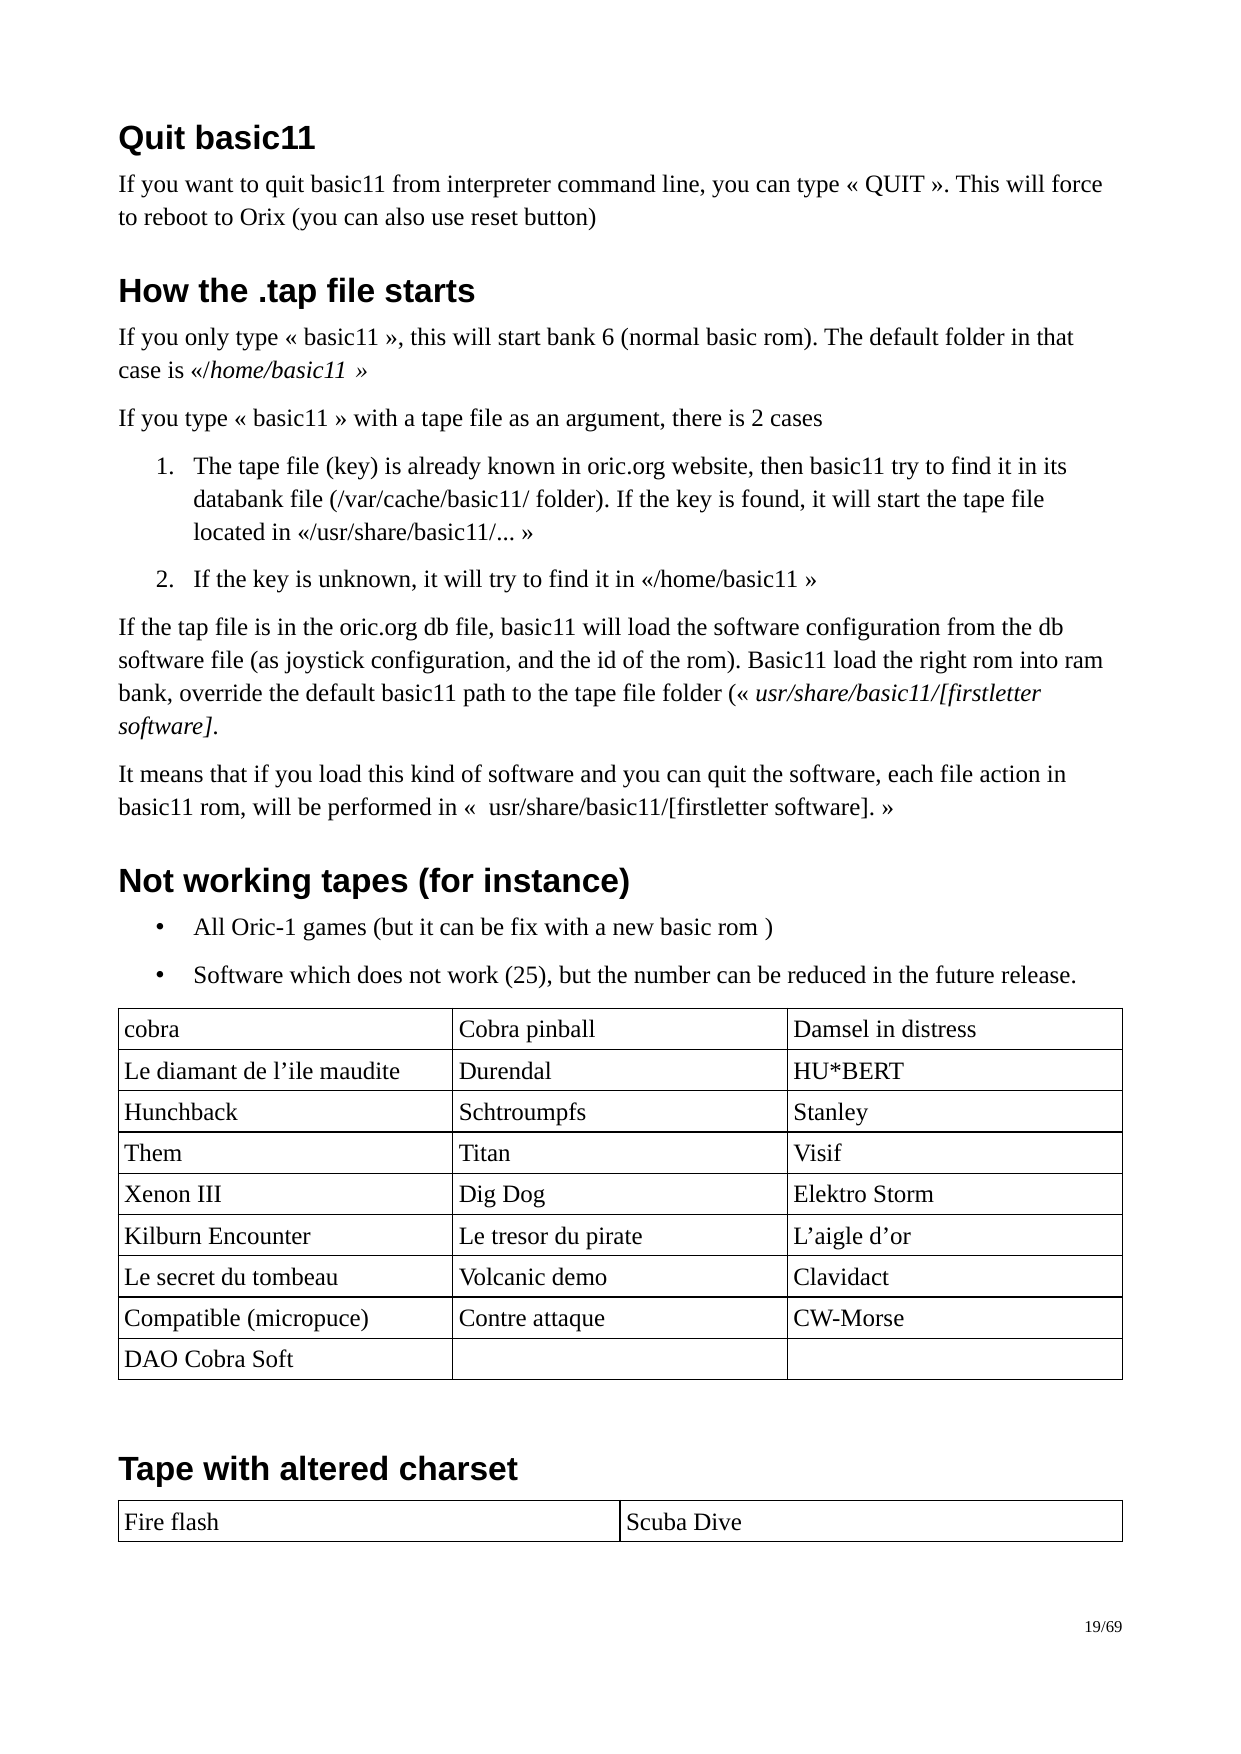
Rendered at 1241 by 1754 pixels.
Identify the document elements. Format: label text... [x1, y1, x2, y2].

table_header Cobra pinball [453, 1009, 787, 1049]
text If you only type « basic11 », this will start bank 6 (normal basic rom). The default folder in that case is «/home/basic11 » [118, 322, 1122, 384]
list All Oric-1 games (but it can be fix with a new basic rom ) [156, 912, 1122, 941]
table_cell Le tresor du pirate [453, 1215, 787, 1255]
subtitle How the .tap file starts [118, 271, 1122, 309]
table_cell Volcanic demo [453, 1256, 787, 1296]
table_cell [453, 1339, 787, 1379]
subtitle Quit basic11 [118, 118, 1122, 157]
table_cell Dig Dog [453, 1174, 787, 1214]
table_cell [788, 1339, 1122, 1379]
table_cell L’aigle d’or [788, 1215, 1122, 1255]
table_cell Contre attaque [453, 1298, 787, 1338]
subtitle Tape with altered charset [118, 1449, 1122, 1487]
table_cell Visif [788, 1133, 1122, 1173]
table_cell Stanley [788, 1091, 1122, 1131]
table_cell Elektro Storm [788, 1174, 1122, 1214]
table_cell HU*BERT [788, 1050, 1122, 1090]
list The tape file (key) is already known in oric.org website, then basic11 try to find it in its databank file (/var/cache/basic11/ folder). If the key is found, it will start the tape file located in «/usr/share/basic11/... » [156, 451, 1122, 546]
table_cell Durendal [453, 1050, 787, 1090]
table_cell Them [119, 1133, 452, 1173]
text If you want to quit basic11 from interpreter command line, you can type « QUIT ». This will force to reboot to Orix (you can also use reset button) [118, 169, 1122, 231]
table_cell Hunchback [119, 1091, 452, 1131]
table_header Scuba Dive [621, 1501, 1122, 1541]
table_header Damsel in distress [788, 1009, 1122, 1049]
table_cell Titan [453, 1133, 787, 1173]
table_cell Clavidact [788, 1256, 1122, 1296]
list If the key is unknown, it will try to find it in «/home/basic11 » [156, 564, 1122, 593]
table_cell Compatible (micropuce) [119, 1298, 452, 1338]
table_cell DAO Cobra Soft [119, 1339, 452, 1379]
table_cell Le diamant de l’ile maudite [119, 1050, 452, 1090]
table_cell Le secret du tombeau [119, 1256, 452, 1296]
table_header Fire flash [119, 1501, 619, 1541]
table_cell Schtroumpfs [453, 1091, 787, 1131]
text If the tap file is in the oric.org db file, basic11 will load the software configuration from the db software file (as joystick configuration, and the id of the rom). Basic11 load the right rom into ram bank, override the default basic11 path to the tape file folder (« usr/share/basic11/[firstletter software]. [118, 612, 1122, 740]
text It means that if you load this kind of software and you can quit the software, each file action in basic11 rom, will be performed in « usr/share/basic11/[firstletter software]. » [118, 759, 1122, 821]
table_cell Kilburn Encounter [119, 1215, 452, 1255]
subtitle Not working tapes (for instance) [118, 861, 1122, 899]
table_cell CW-Morse [788, 1298, 1122, 1338]
table_cell Xenon III [119, 1174, 452, 1214]
table_header cobra [119, 1009, 452, 1049]
text If you type « basic11 » with a tape file as an argument, there is 2 cases [118, 403, 1122, 432]
list Software which does not work (25), but the number can be reduced in the future release. [156, 960, 1122, 989]
